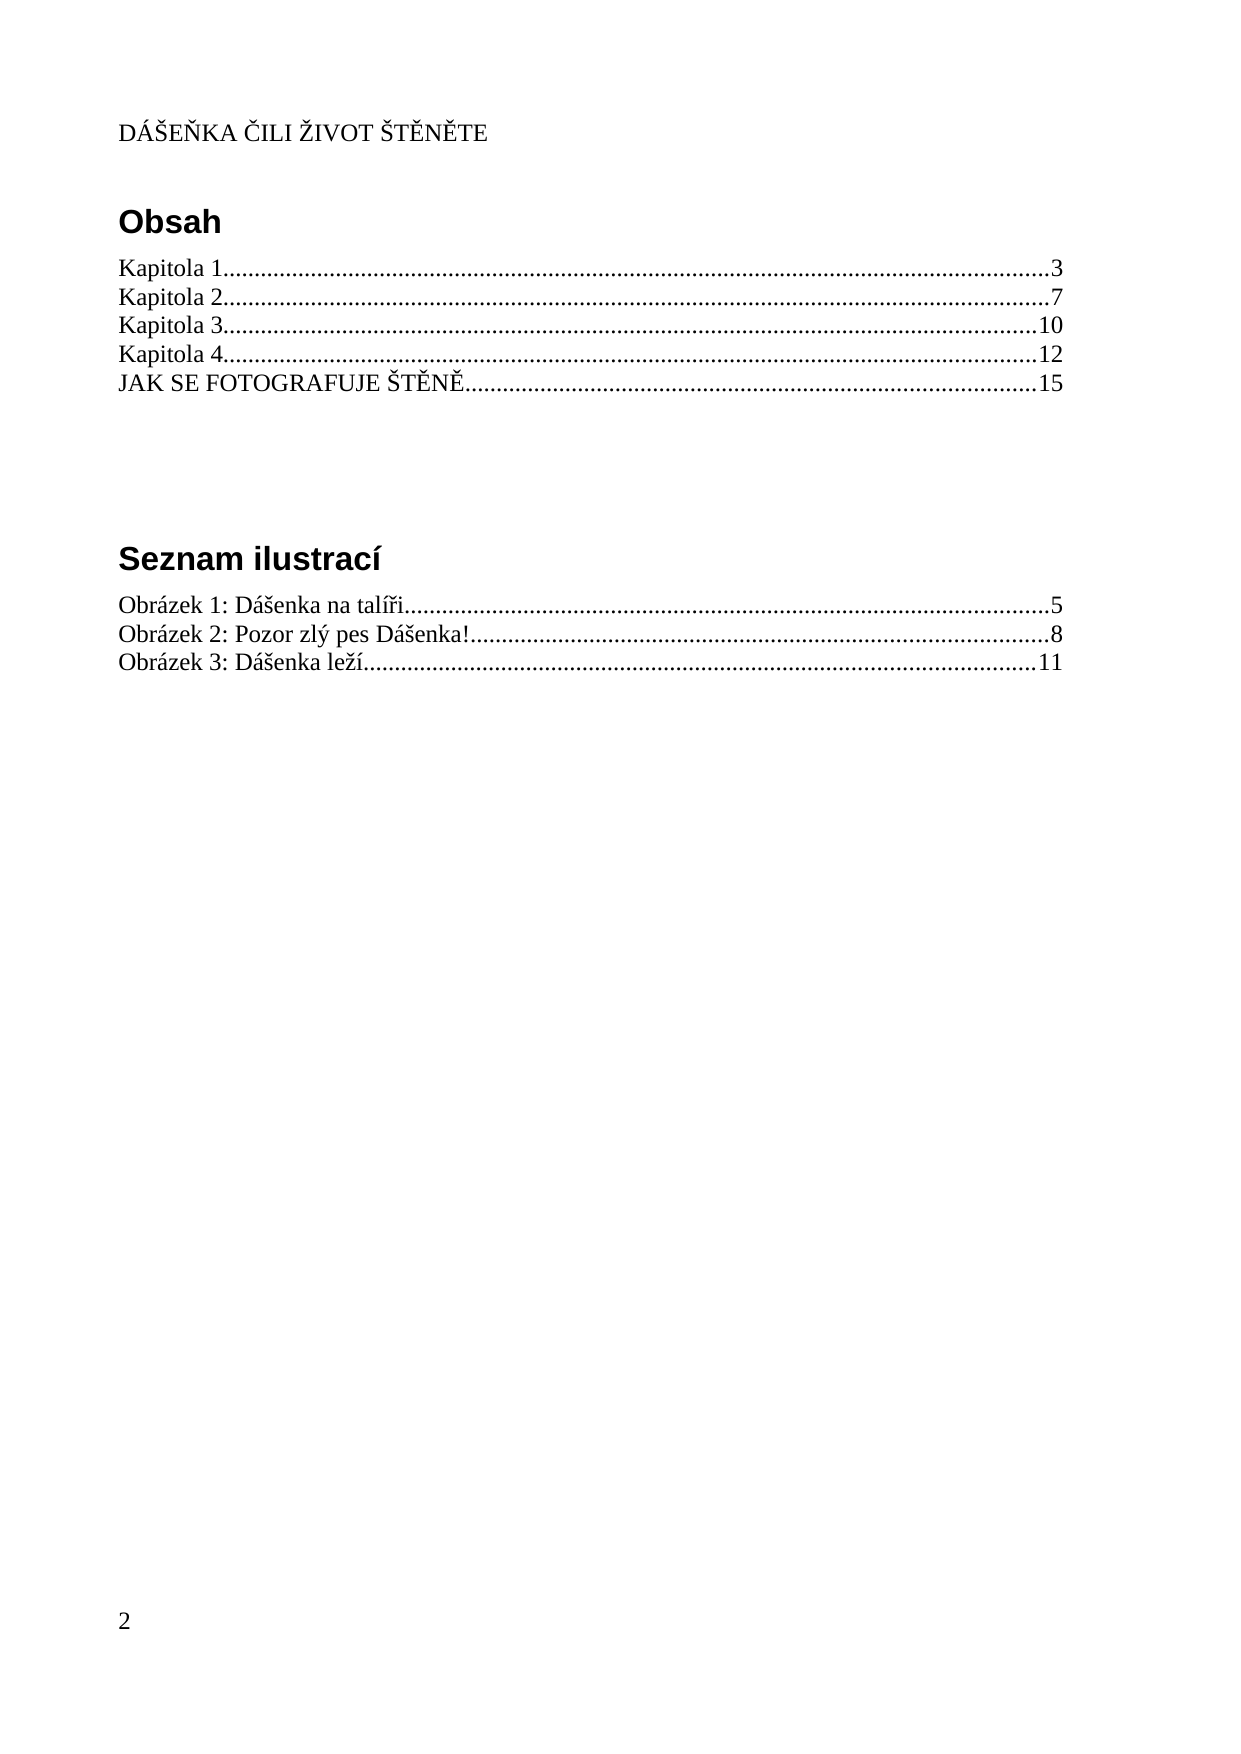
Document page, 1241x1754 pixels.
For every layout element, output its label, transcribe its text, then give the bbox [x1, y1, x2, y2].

text Kapitola 3 10 [118, 311, 1063, 339]
subtitle Seznam ilustrací [118, 539, 1063, 577]
text Kapitola 2 7 [118, 282, 1063, 311]
text Obrázek 2: Pozor zlý pes Dášenka! 8 [118, 619, 1063, 647]
text Kapitola 4 12 [118, 339, 1063, 368]
text JAK SE FOTOGRAFUJE ŠTĚNĚ 15 [118, 368, 1063, 397]
text Obrázek 1: Dášenka na talíři 5 [118, 590, 1063, 619]
text Obrázek 3: Dášenka leží 11 [118, 647, 1063, 676]
text Kapitola 1 3 [118, 253, 1063, 282]
subtitle Obsah [118, 202, 1063, 241]
